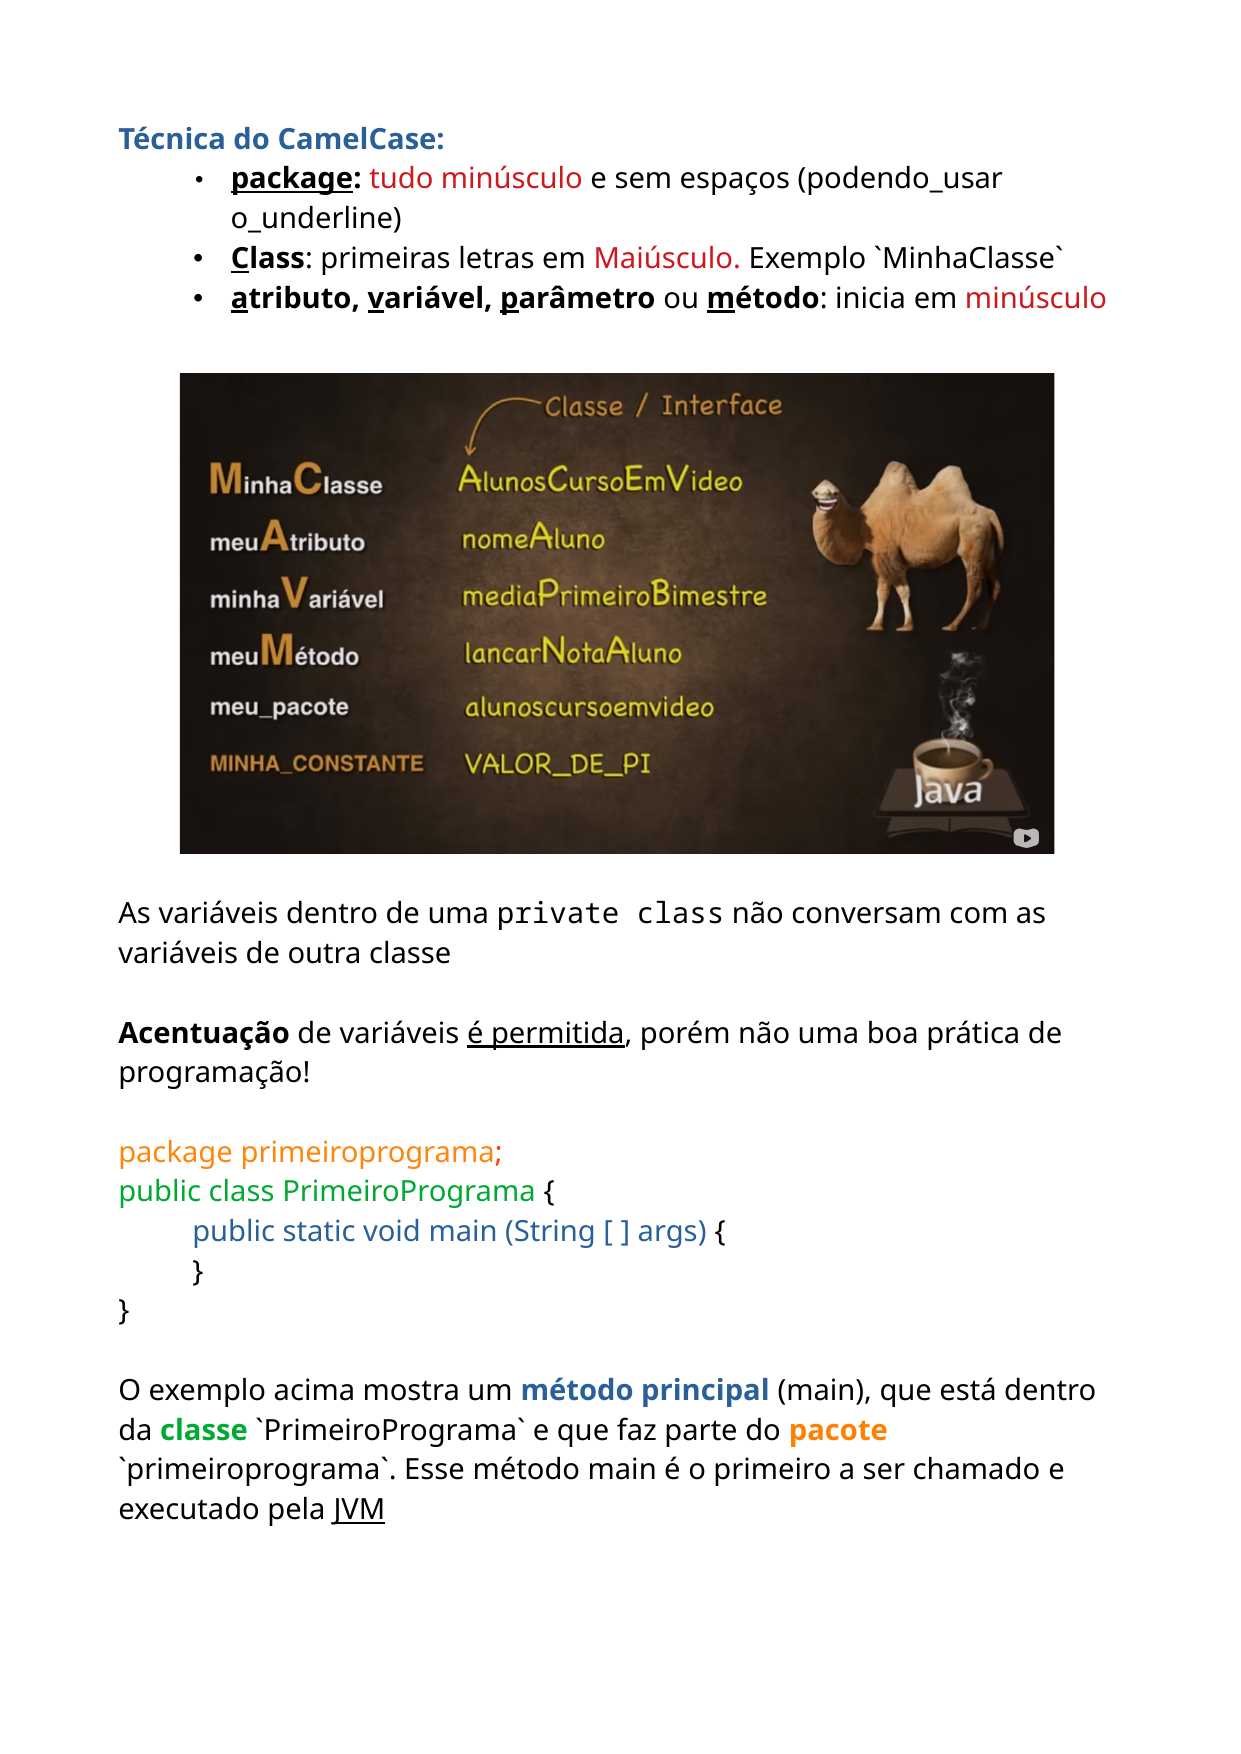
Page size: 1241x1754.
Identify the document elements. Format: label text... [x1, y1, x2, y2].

picture [179, 373, 1055, 854]
list package: tudo minúsculo e sem espaços (podendo_usar o_underline) [195, 158, 1157, 237]
text public class PrimeiroPrograma { [118, 1171, 1122, 1210]
text package primeiroprograma; [118, 1131, 1122, 1171]
text } [118, 1290, 1122, 1329]
text Acentuação de variáveis é permitida, porém não uma boa prática de programação! [118, 1012, 1122, 1091]
text Técnica do CamelCase: [118, 118, 1122, 158]
list atributo, variável, parâmetro ou método: inicia em minúsculo [193, 277, 1122, 356]
text As variáveis dentro de uma private class não conversam com as variáveis de outra classe [118, 893, 1122, 972]
list Class: primeiras letras em Maiúsculo. Exemplo `MinhaClasse` [193, 237, 1122, 277]
text O exemplo acima mostra um método principal (main), que está dentro da classe `PrimeiroPrograma` e que faz parte do pacote `primeiroprograma`. Esse método main é o primeiro a ser chamado e executado pela JVM [118, 1369, 1122, 1528]
text public static void main (String [ ] args) { [118, 1210, 1122, 1250]
text } [118, 1250, 1122, 1290]
